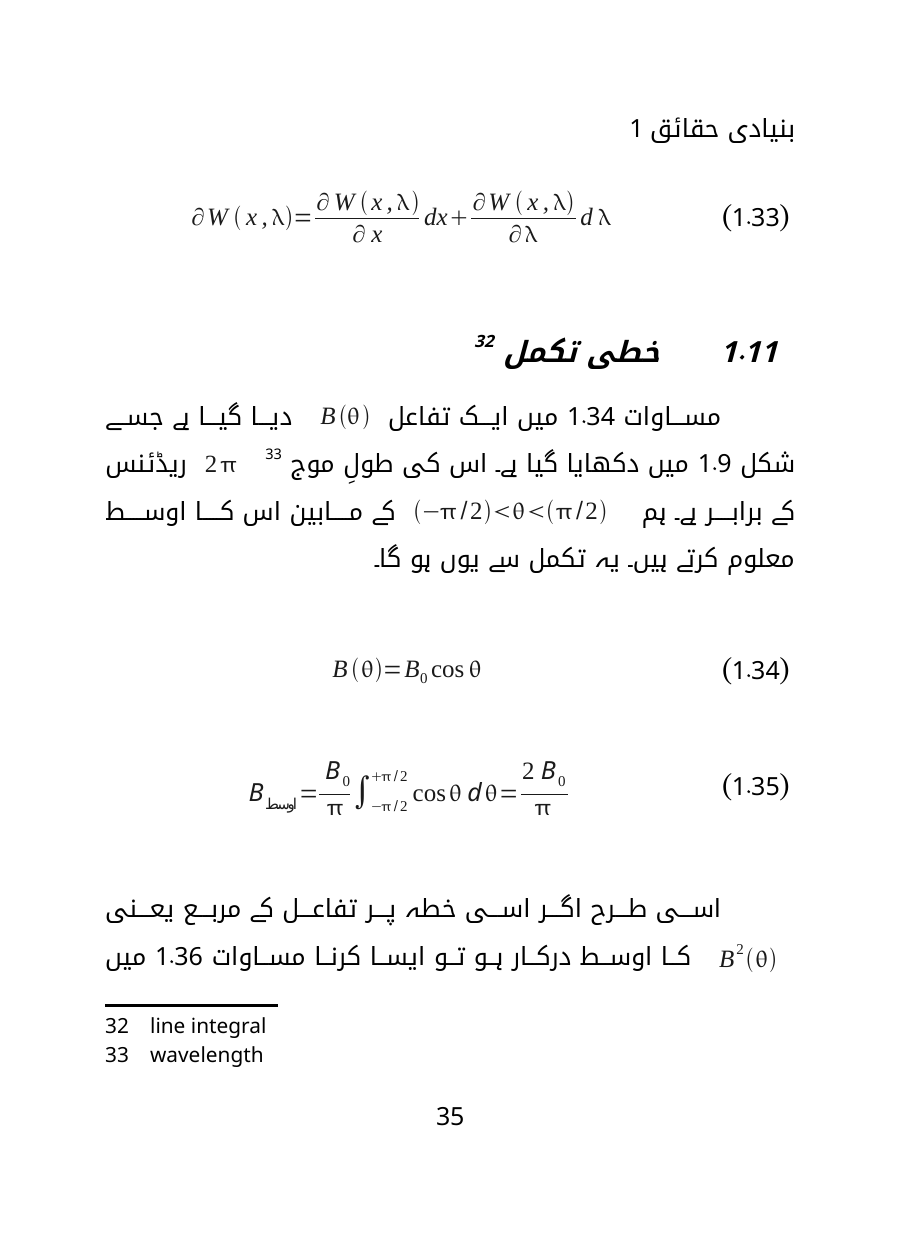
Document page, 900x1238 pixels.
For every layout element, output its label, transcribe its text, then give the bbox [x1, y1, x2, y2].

subtitle خطی تکمل [105, 325, 720, 381]
text wavelength [105, 1040, 795, 1068]
table_header [105, 642, 699, 713]
table_header (1.34) [699, 642, 795, 713]
table_header [105, 747, 700, 839]
list line integral [105, 1012, 795, 1040]
table_header [105, 182, 689, 266]
table_header (1.35) [700, 747, 795, 839]
text مساوات 1.34 میں ایک تفاعل دیا گیا ہے جسے شکل 1.9 میں دکھایا گیا ہے۔ اس کی طولِ موج ریڈئنس کے برابر ہے۔ ہم کے مابین اس کا اوسط معلوم کرتے ہیں۔ یہ تکمل سے یوں ہو گا۔ [105, 393, 795, 583]
text اسی طرح اگر اسی خطہ پر تفاعل کے مربع یعنی کا اوسط درکار ہو تو ایسا کرنا مساوات 1.36 میں دکھایا گیا ہے۔ [105, 886, 795, 980]
table_header (1.33) [689, 182, 795, 266]
